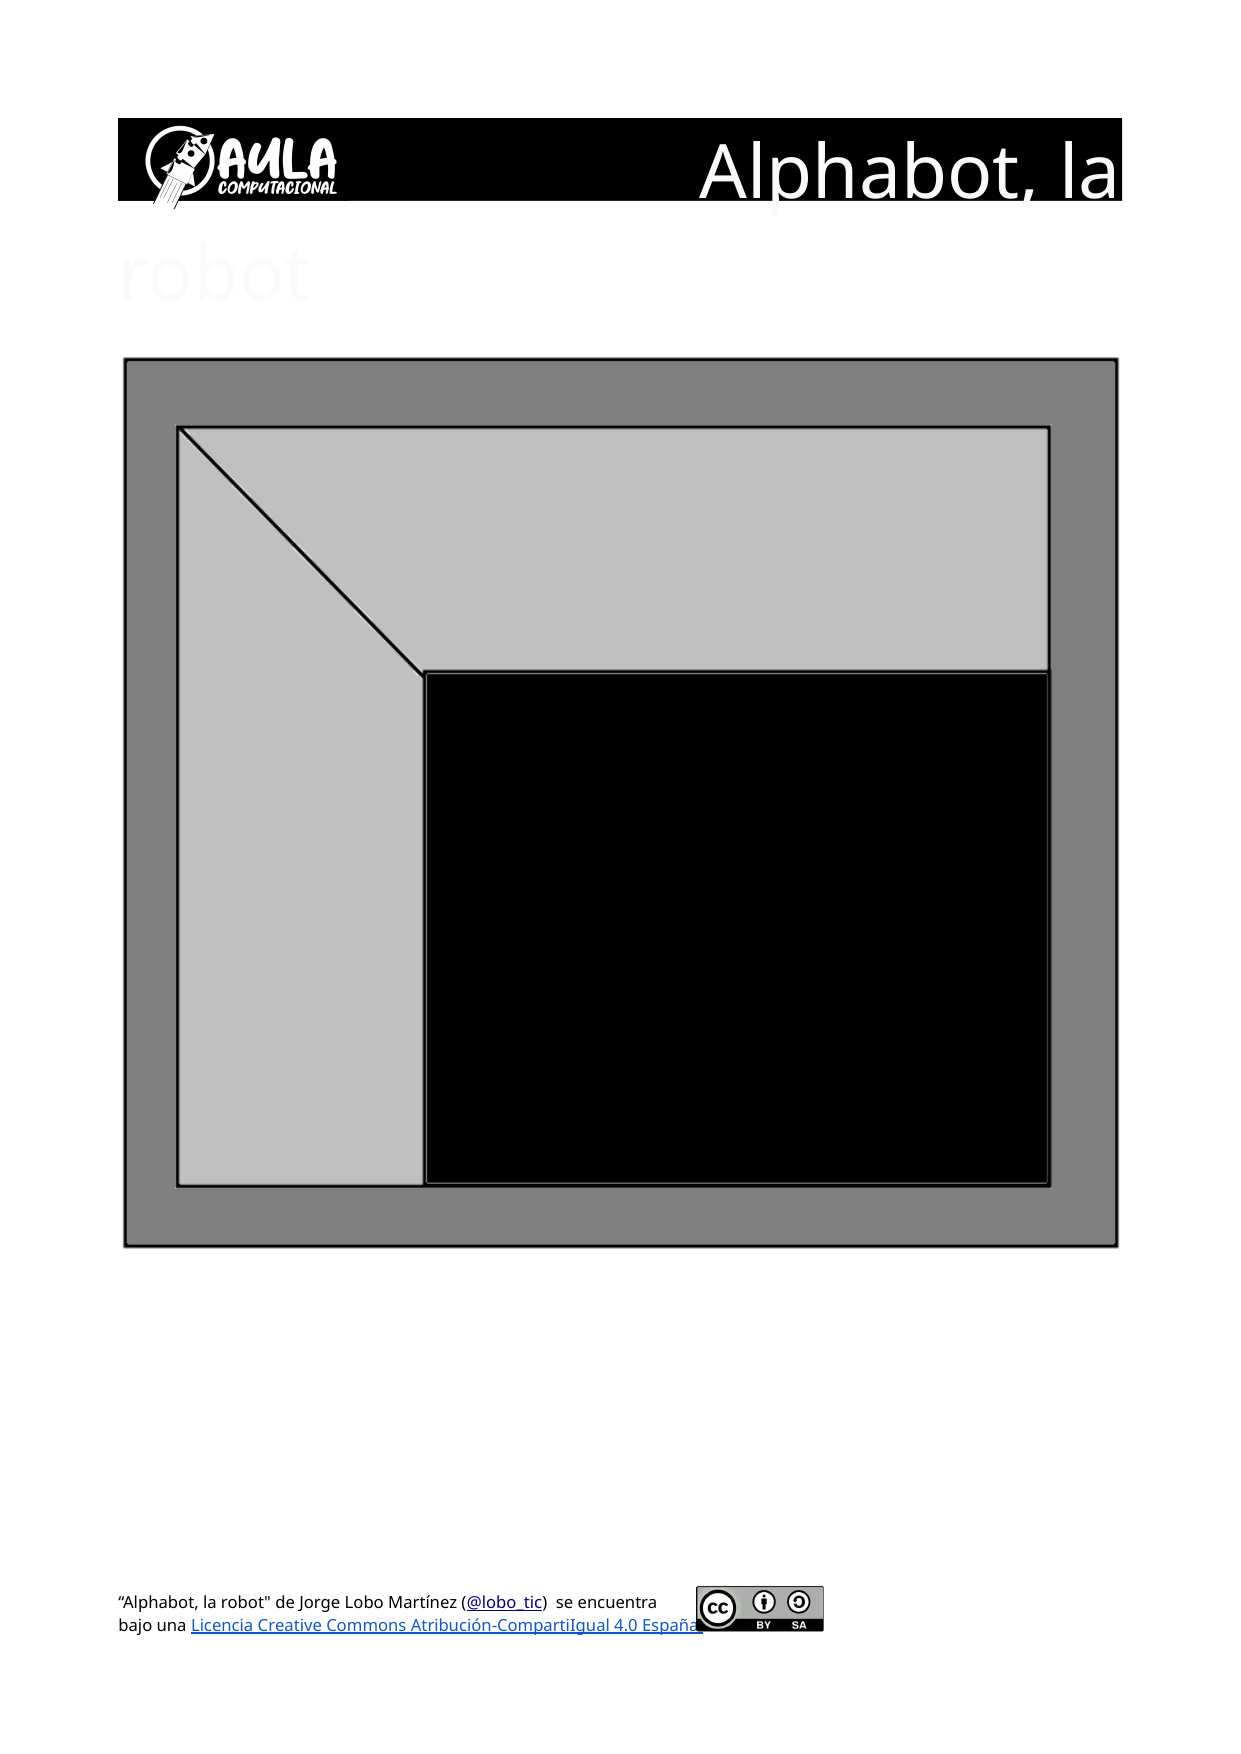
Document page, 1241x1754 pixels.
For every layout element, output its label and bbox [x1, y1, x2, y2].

picture [118, 118, 1123, 209]
picture [118, 352, 1123, 1255]
picture [696, 1585, 824, 1632]
picture [779, 163, 801, 193]
